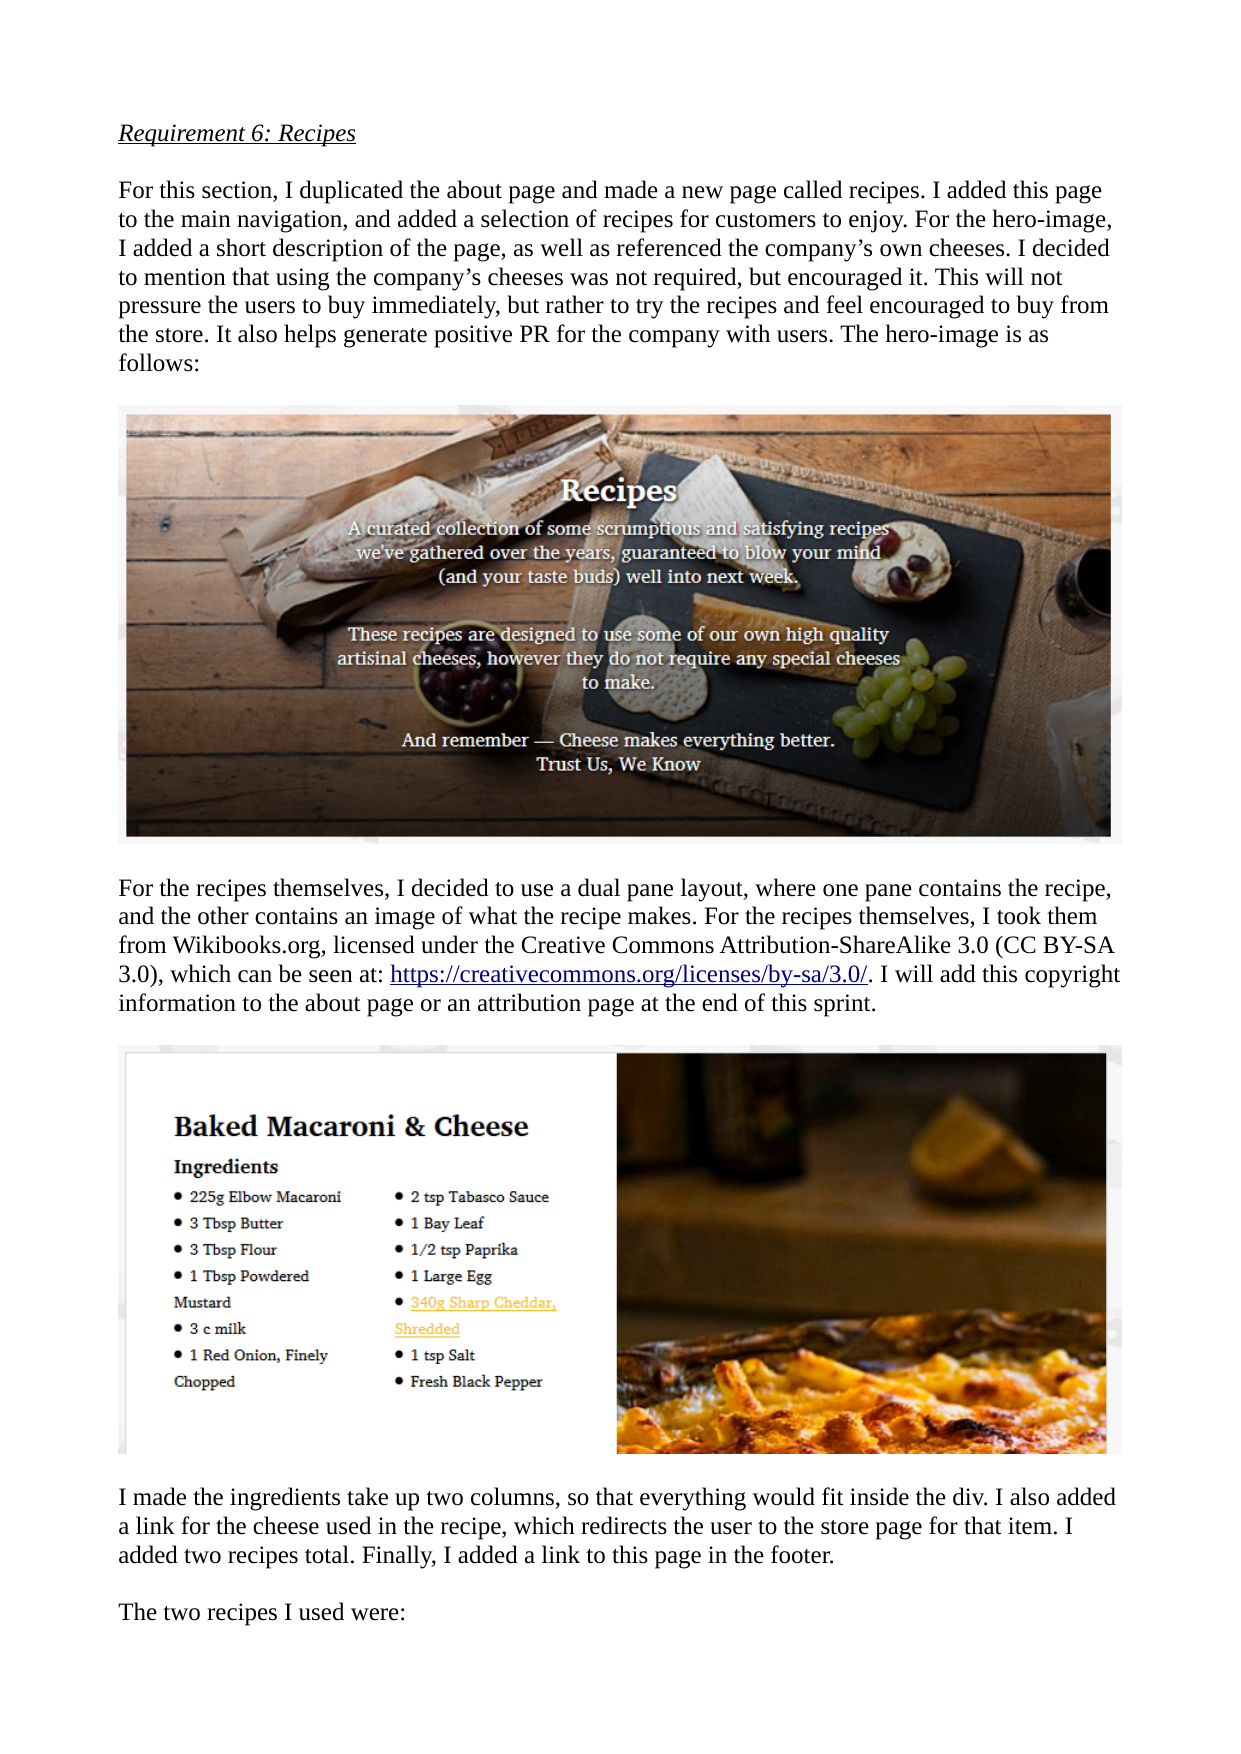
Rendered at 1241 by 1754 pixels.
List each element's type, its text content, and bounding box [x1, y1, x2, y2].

picture [118, 1045, 1123, 1454]
picture [118, 405, 1123, 844]
text For the recipes themselves, I decided to use a dual pane layout, where one pane contains the recipe, and the other contains an image of what the recipe makes. For the recipes themselves, I took them from Wikibooks.org, licensed under the Creative Commons Attribution-ShareAlike 3.0 (CC BY-SA 3.0), which can be seen at: https://creativecommons.org/licenses/by-sa/3.0/. I will add this copyright information to the about page or an attribution page at the end of this sprint. [118, 873, 1122, 1016]
text The two recipes I used were: [118, 1597, 1122, 1626]
text I made the ingredients take up two columns, so that everything would fit inside the div. I also added a link for the cheese used in the recipe, which redirects the user to the store page for that item. I added two recipes total. Finally, I added a link to this page in the footer. [118, 1482, 1122, 1568]
text Requirement 6: Recipes [118, 118, 1122, 147]
text For this section, I duplicated the about page and made a new page called recipes. I added this page to the main navigation, and added a selection of recipes for customers to enjoy. For the hero-image, I added a short description of the page, as well as referenced the company’s own cheeses. I decided to mention that using the company’s cheeses was not required, but encouraged it. This will not pressure the users to buy immediately, but rather to try the recipes and feel encouraged to buy from the store. It also helps generate positive PR for the company with users. The hero-image is as follows: [118, 176, 1122, 377]
